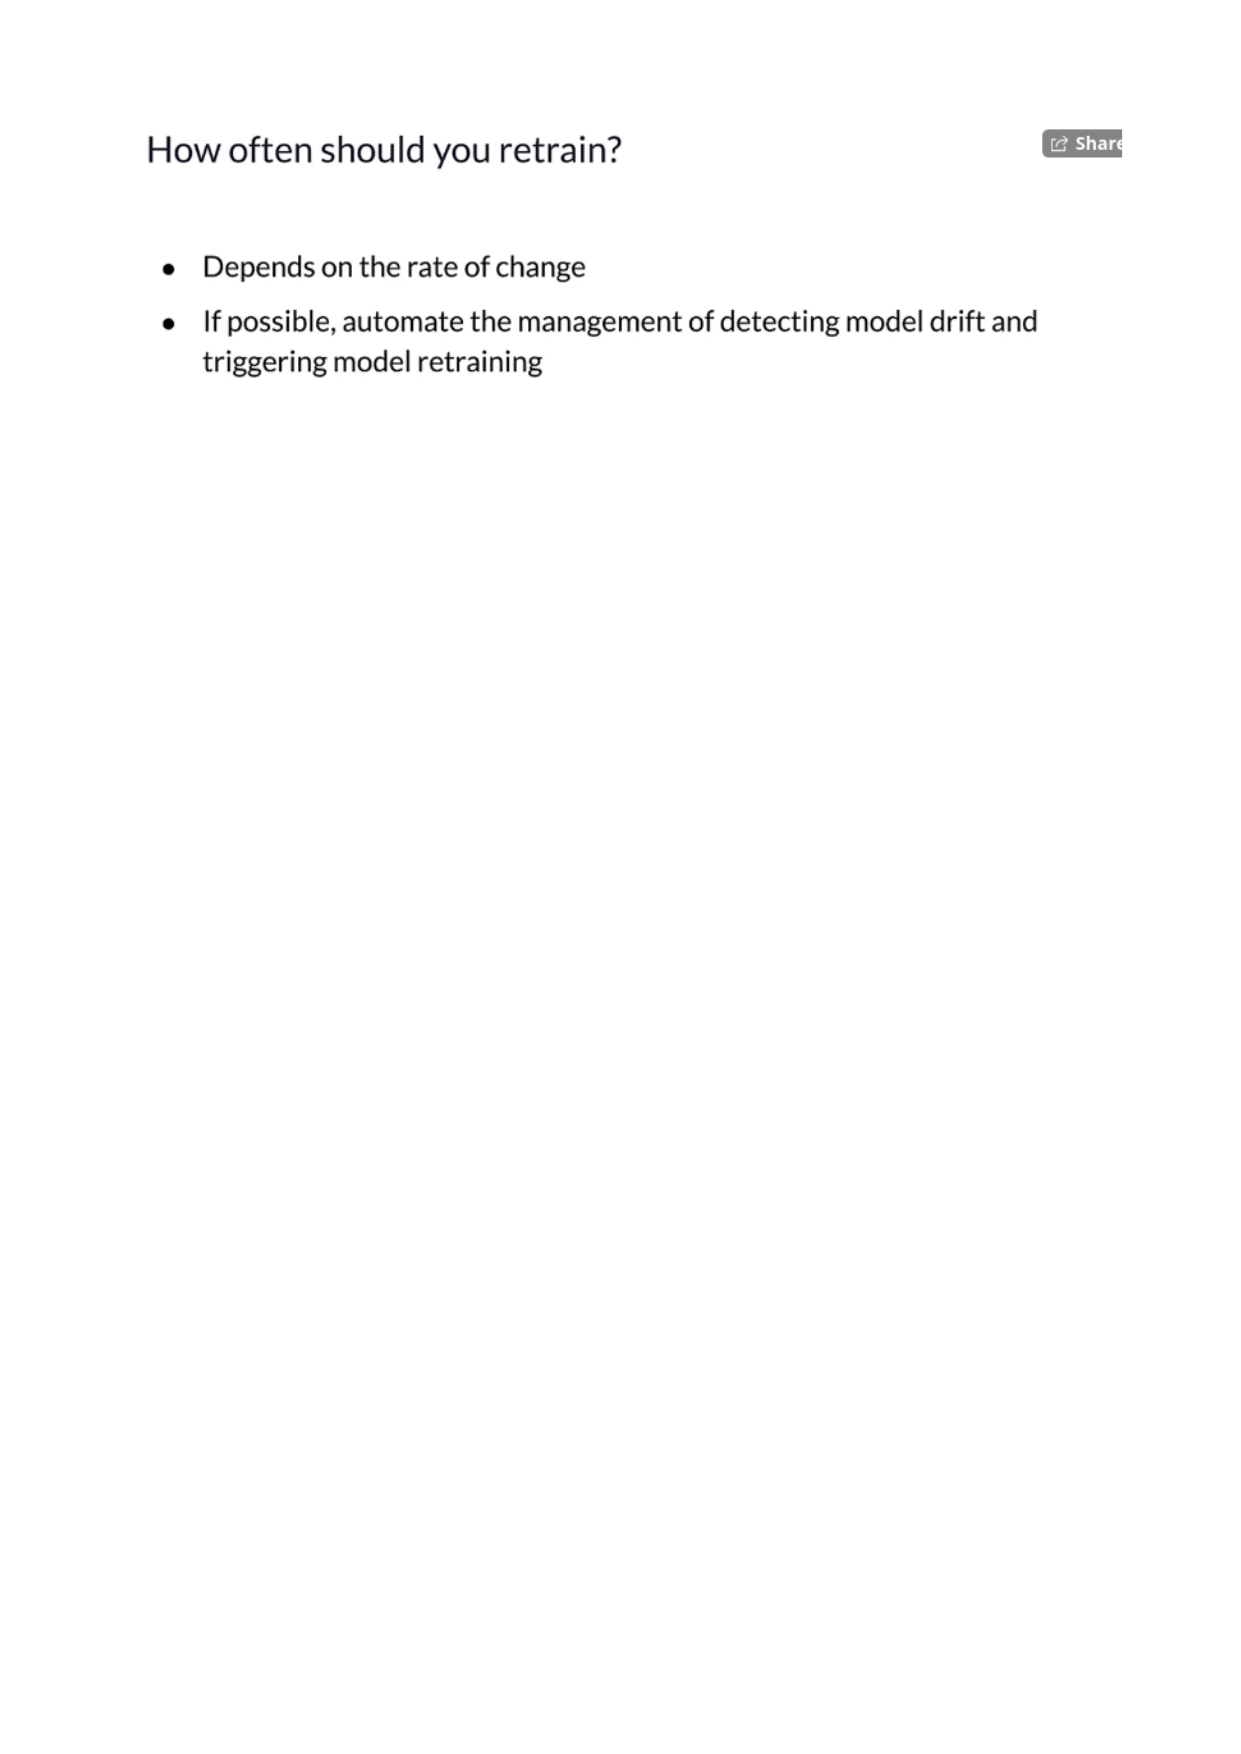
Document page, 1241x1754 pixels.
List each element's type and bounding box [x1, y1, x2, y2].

picture [118, 118, 1123, 406]
